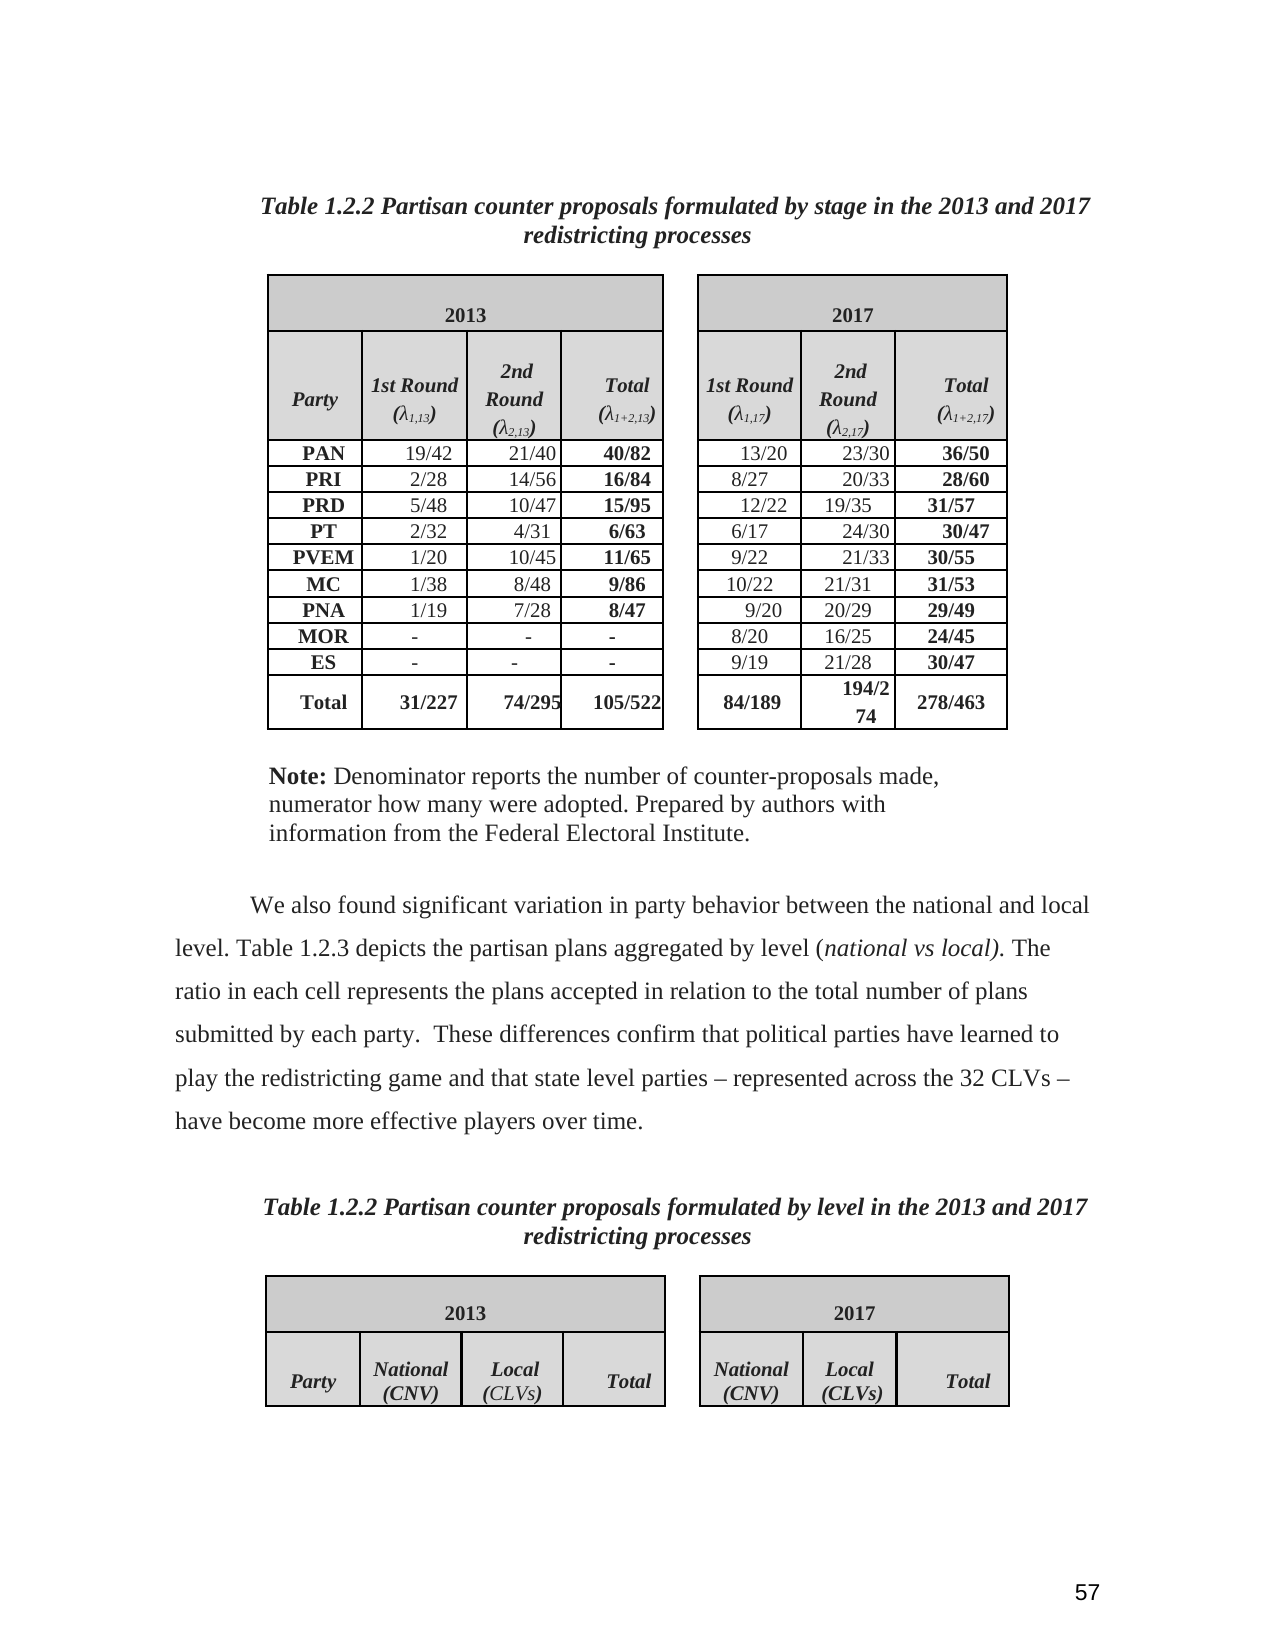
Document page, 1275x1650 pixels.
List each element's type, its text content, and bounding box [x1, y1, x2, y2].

text We also found significant variation in party behavior between the national and local level. Table 1.2.3 depicts the partisan plans aggregated by level (national vs local). The ratio in each cell represents the plans accepted in relation to the total number of plans submitted by each party. These differences confirm that political parties have learned to play the redistricting game and that state level parties – represented across the 32 CLVs – have become more effective players over time. [175, 890, 1100, 1134]
table_cell 29/49 [896, 598, 1006, 622]
table_cell 30/47 [896, 650, 1006, 674]
table_cell [664, 491, 697, 517]
table_cell Total (λ1+2,13) [562, 332, 662, 439]
table_cell 2nd Round (λ2,17) [802, 332, 894, 439]
table_cell 105/522 [562, 676, 662, 728]
table_cell 28/60 [896, 467, 1006, 491]
table_cell Total [269, 676, 361, 728]
table_cell 21/31 [802, 571, 894, 596]
text Table 1.2.2 Partisan counter proposals formulated by stage in the 2013 and 2017 redistricting processes [175, 191, 1100, 248]
table_cell 9/20 [699, 598, 800, 622]
table_cell 74/295 [468, 676, 560, 728]
table_cell PNA [269, 598, 361, 622]
table_cell [664, 465, 697, 491]
table_cell Party [267, 1333, 359, 1405]
table_cell 11/65 [562, 545, 662, 569]
table_cell 14/56 [468, 467, 560, 491]
table_cell [664, 517, 697, 543]
table_cell - [363, 624, 466, 648]
table_cell Total (λ1+2,17) [896, 332, 1006, 439]
table_cell [664, 596, 697, 622]
table_cell 21/28 [802, 650, 894, 674]
table_cell National (CNV) [361, 1333, 460, 1405]
table_cell Total [898, 1333, 1008, 1405]
table_cell 2nd Round (λ2,13) [468, 332, 560, 439]
table_header 2017 [699, 276, 1006, 330]
table_cell 1st Round (λ1,17) [699, 332, 800, 439]
table_cell 16/84 [562, 467, 662, 491]
table_cell PT [269, 519, 361, 543]
table_cell 21/40 [468, 441, 560, 465]
table_cell 19/42 [363, 441, 466, 465]
table_cell [666, 1331, 699, 1405]
table_header [664, 274, 697, 330]
table_header 2017 [701, 1277, 1008, 1331]
table_cell Local (CLVs) [804, 1333, 895, 1405]
table_header 2013 [269, 276, 662, 330]
table_header [666, 1275, 699, 1331]
table_cell 6/17 [699, 519, 800, 543]
table_cell 84/189 [699, 676, 800, 728]
table_cell 5/48 [363, 493, 466, 517]
table_cell 20/33 [802, 467, 894, 491]
table_cell 8/48 [468, 571, 560, 596]
table_cell [664, 622, 697, 648]
table_cell 8/27 [699, 467, 800, 491]
table_cell PRD [269, 493, 361, 517]
table_cell 1/20 [363, 545, 466, 569]
table_cell 278/463 [896, 676, 1006, 728]
table_cell [664, 648, 697, 674]
table_cell 31/53 [896, 571, 1006, 596]
table_cell 9/19 [699, 650, 800, 674]
table_cell 6/63 [562, 519, 662, 543]
table_cell 1/19 [363, 598, 466, 622]
table_cell MC [269, 571, 361, 596]
text Table 1.2.2 Partisan counter proposals formulated by level in the 2013 and 2017 redistricting processes [175, 1192, 1100, 1249]
table_cell 24/45 [896, 624, 1006, 648]
table_cell 4/31 [468, 519, 560, 543]
table_cell 23/30 [802, 441, 894, 465]
table_cell [664, 674, 697, 728]
table_cell 36/50 [896, 441, 1006, 465]
table_cell - [562, 650, 662, 674]
table_cell Party [269, 332, 361, 439]
table_cell - [468, 624, 560, 648]
table_cell MOR [269, 624, 361, 648]
table_cell PAN [269, 441, 361, 465]
table_cell 2/32 [363, 519, 466, 543]
table_cell PRI [269, 467, 361, 491]
table_cell Total [564, 1333, 664, 1405]
table_cell [664, 569, 697, 596]
table_cell ES [269, 650, 361, 674]
table_cell 31/57 [896, 493, 1006, 517]
table_cell 9/86 [562, 571, 662, 596]
table_header 2013 [267, 1277, 664, 1331]
table_cell 20/29 [802, 598, 894, 622]
table_cell 15/95 [562, 493, 662, 517]
table_cell 31/227 [363, 676, 466, 728]
table_cell 13/20 [699, 441, 800, 465]
table_cell 8/20 [699, 624, 800, 648]
table_cell 8/47 [562, 598, 662, 622]
table_cell National (CNV) [701, 1333, 802, 1405]
table_cell 1st Round (λ1,13) [363, 332, 466, 439]
table_cell 10/45 [468, 545, 560, 569]
table_cell 10/47 [468, 493, 560, 517]
table_cell - [468, 650, 560, 674]
table_cell PVEM [269, 545, 361, 569]
table_cell 7/28 [468, 598, 560, 622]
table_cell 1/38 [363, 571, 466, 596]
table_cell - [363, 650, 466, 674]
table_cell [664, 439, 697, 465]
table_cell [664, 330, 697, 439]
table_cell Local (CLVs) [463, 1333, 562, 1405]
table_cell 21/33 [802, 545, 894, 569]
table_cell 12/22 [699, 493, 800, 517]
table_cell 19/35 [802, 493, 894, 517]
table_cell - [562, 624, 662, 648]
table_cell 30/55 [896, 545, 1006, 569]
table_cell 16/25 [802, 624, 894, 648]
table_cell 40/82 [562, 441, 662, 465]
table_cell 10/22 [699, 571, 800, 596]
table_cell 194/274 [802, 676, 894, 728]
table_cell 24/30 [802, 519, 894, 543]
text Note: Denominator reports the number of counter-proposals made, numerator how many were adopted. Prepared by authors with information from the Federal Electoral Institute. [269, 761, 1009, 847]
table_cell [664, 543, 697, 569]
table_cell 2/28 [363, 467, 466, 491]
table_cell 9/22 [699, 545, 800, 569]
table_cell 30/47 [896, 519, 1006, 543]
